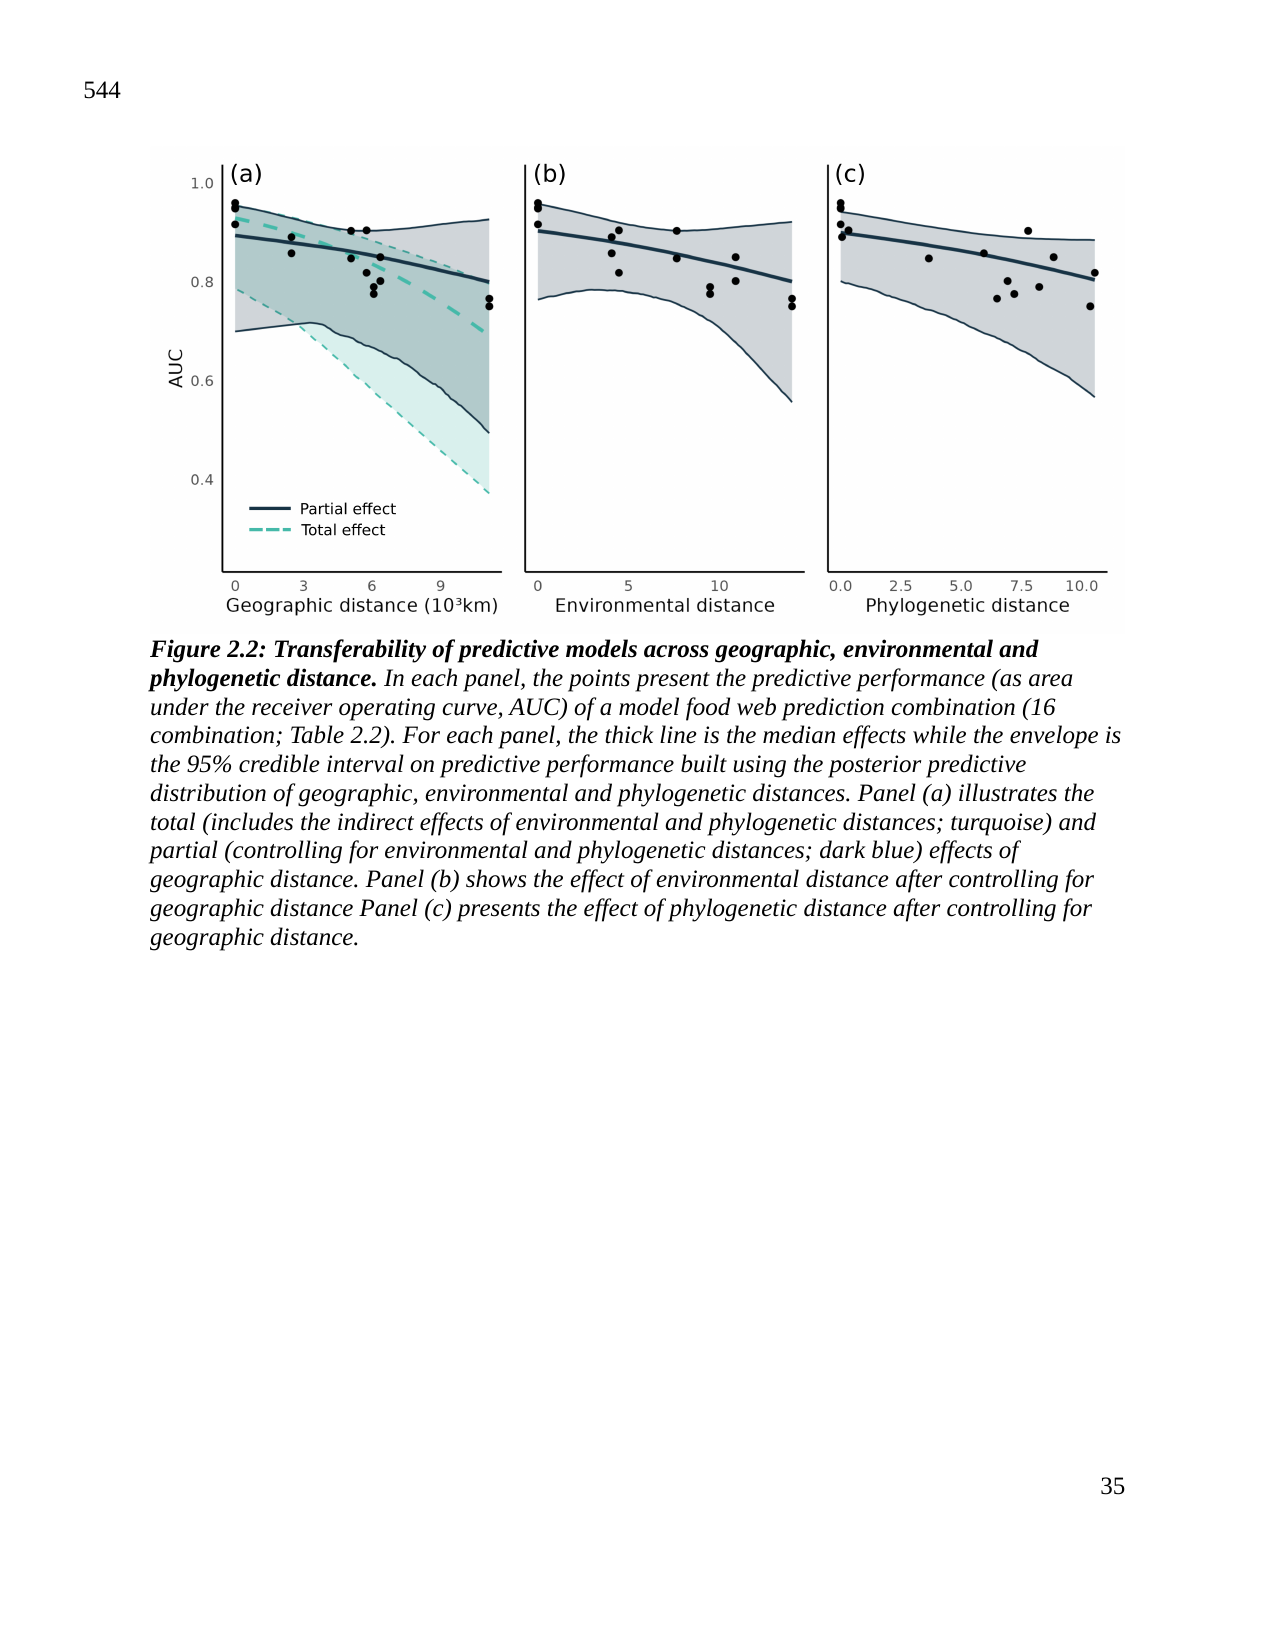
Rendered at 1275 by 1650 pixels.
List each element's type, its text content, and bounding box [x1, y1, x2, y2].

text Figure 2.2: Transferability of predictive models across geographic, environmental and phylogenetic distance. In each panel, the points present the predictive performance (as area under the receiver operating curve, AUC) of a model food web prediction combination (16 combination; Table 2.2). For each panel, the thick line is the median effects while the envelope is the 95% credible interval on predictive performance built using the posterior predictive distribution of geographic, environmental and phylogenetic distances. Panel (a) illustrates the total (includes the indirect effects of environmental and phylogenetic distances; turquoise) and partial (controlling for environmental and phylogenetic distances; dark blue) effects of geographic distance. Panel (b) shows the effect of environmental distance after controlling for geographic distance Panel (c) presents the effect of phylogenetic distance after controlling for geographic distance. [150, 634, 1125, 950]
picture [150, 146, 1125, 634]
